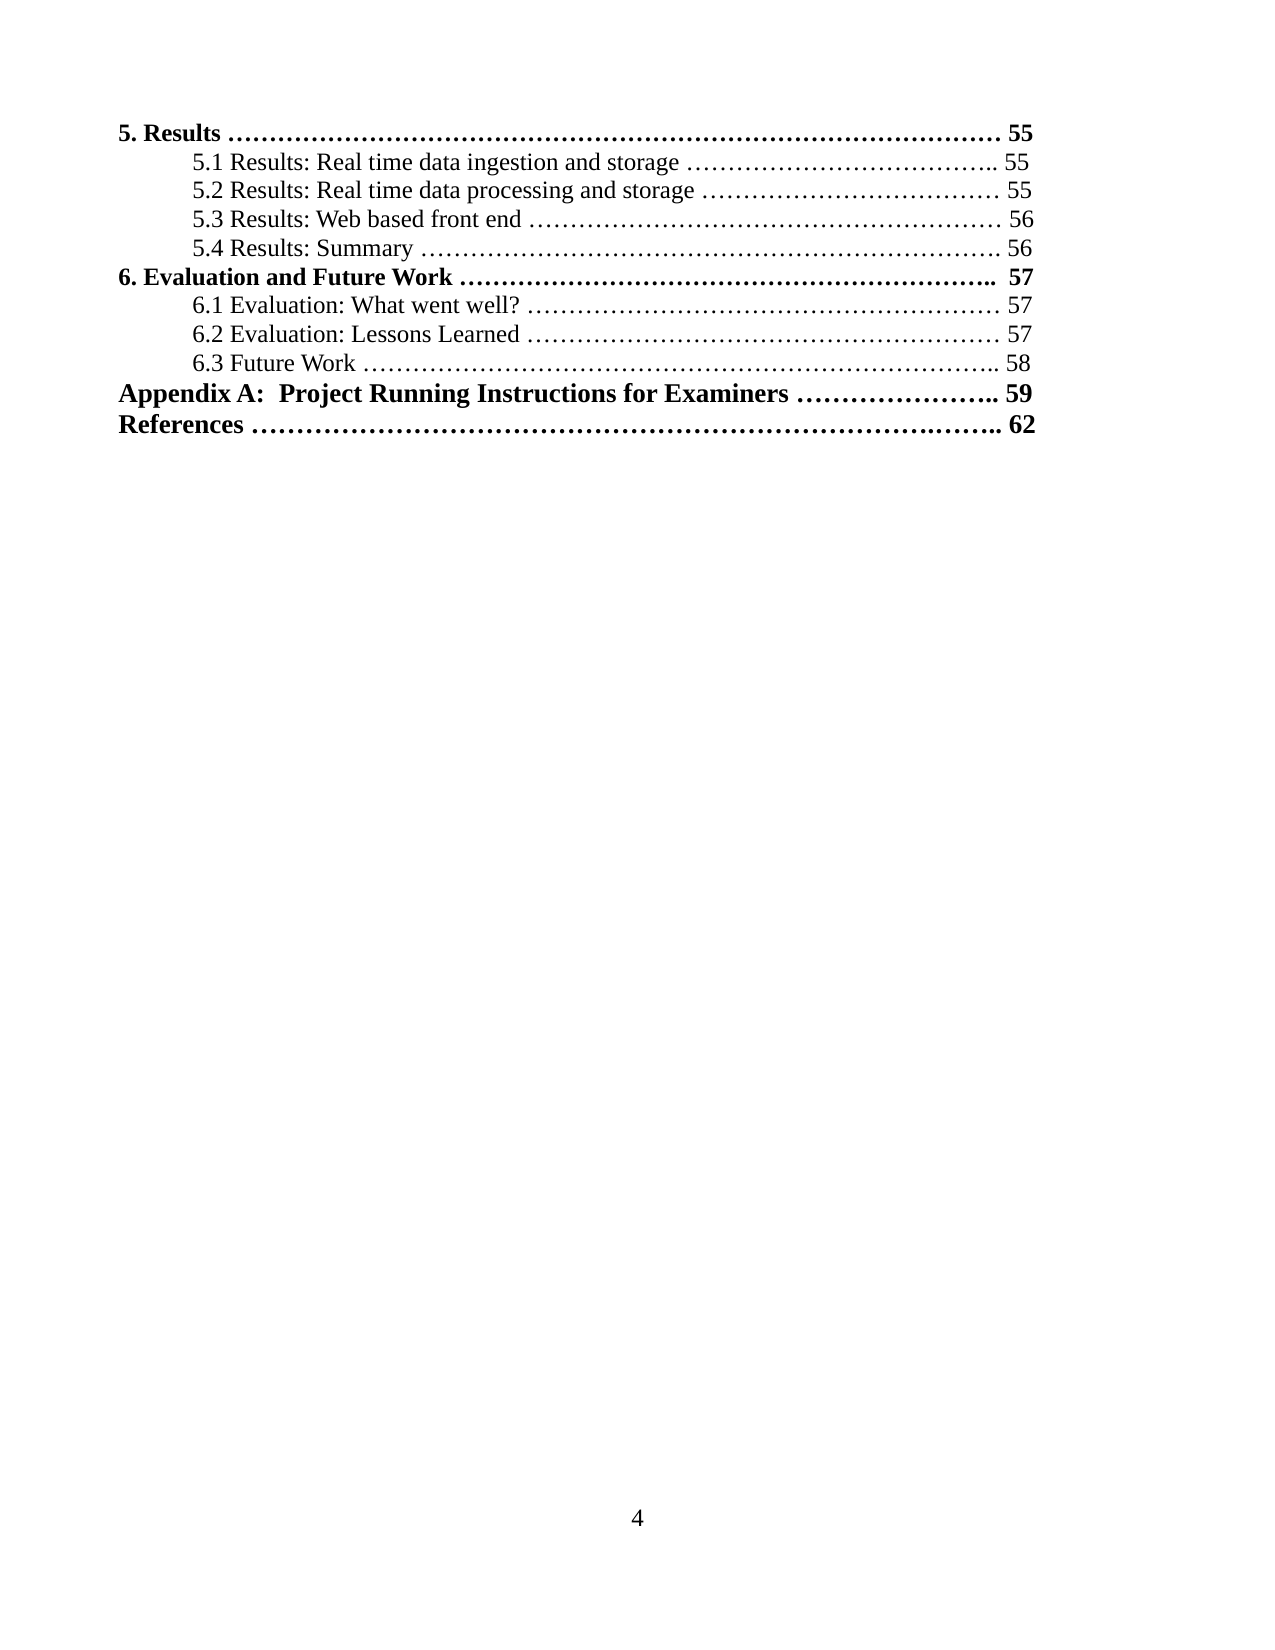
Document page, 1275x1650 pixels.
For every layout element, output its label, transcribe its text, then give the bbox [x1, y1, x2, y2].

text 6.2 Evaluation: Lessons Learned ………………………………………………… 57 [118, 319, 1157, 348]
text 5.1 Results: Real time data ingestion and storage ……………………………….. 55 [118, 147, 1157, 176]
text 6.3 Future Work ………………………………………………………………….. 58 [118, 348, 1157, 377]
text 5.3 Results: Web based front end ………………………………………………… 56 [118, 204, 1157, 233]
text Appendix A: Project Running Instructions for Examiners ………………….. 59 [118, 377, 1157, 408]
text References ………………………………………………………………….…….. 62 [118, 408, 1157, 439]
text 5. Results ………………………………………………………………………………… 55 [118, 118, 1157, 147]
text 5.2 Results: Real time data processing and storage ……………………………… 55 [118, 176, 1157, 204]
text 6. Evaluation and Future Work ……………………………………………………….. 57 [118, 262, 1157, 291]
text 5.4 Results: Summary ……………………………………………………………. 56 [118, 233, 1157, 262]
text 6.1 Evaluation: What went well? ………………………………………………… 57 [118, 291, 1157, 319]
